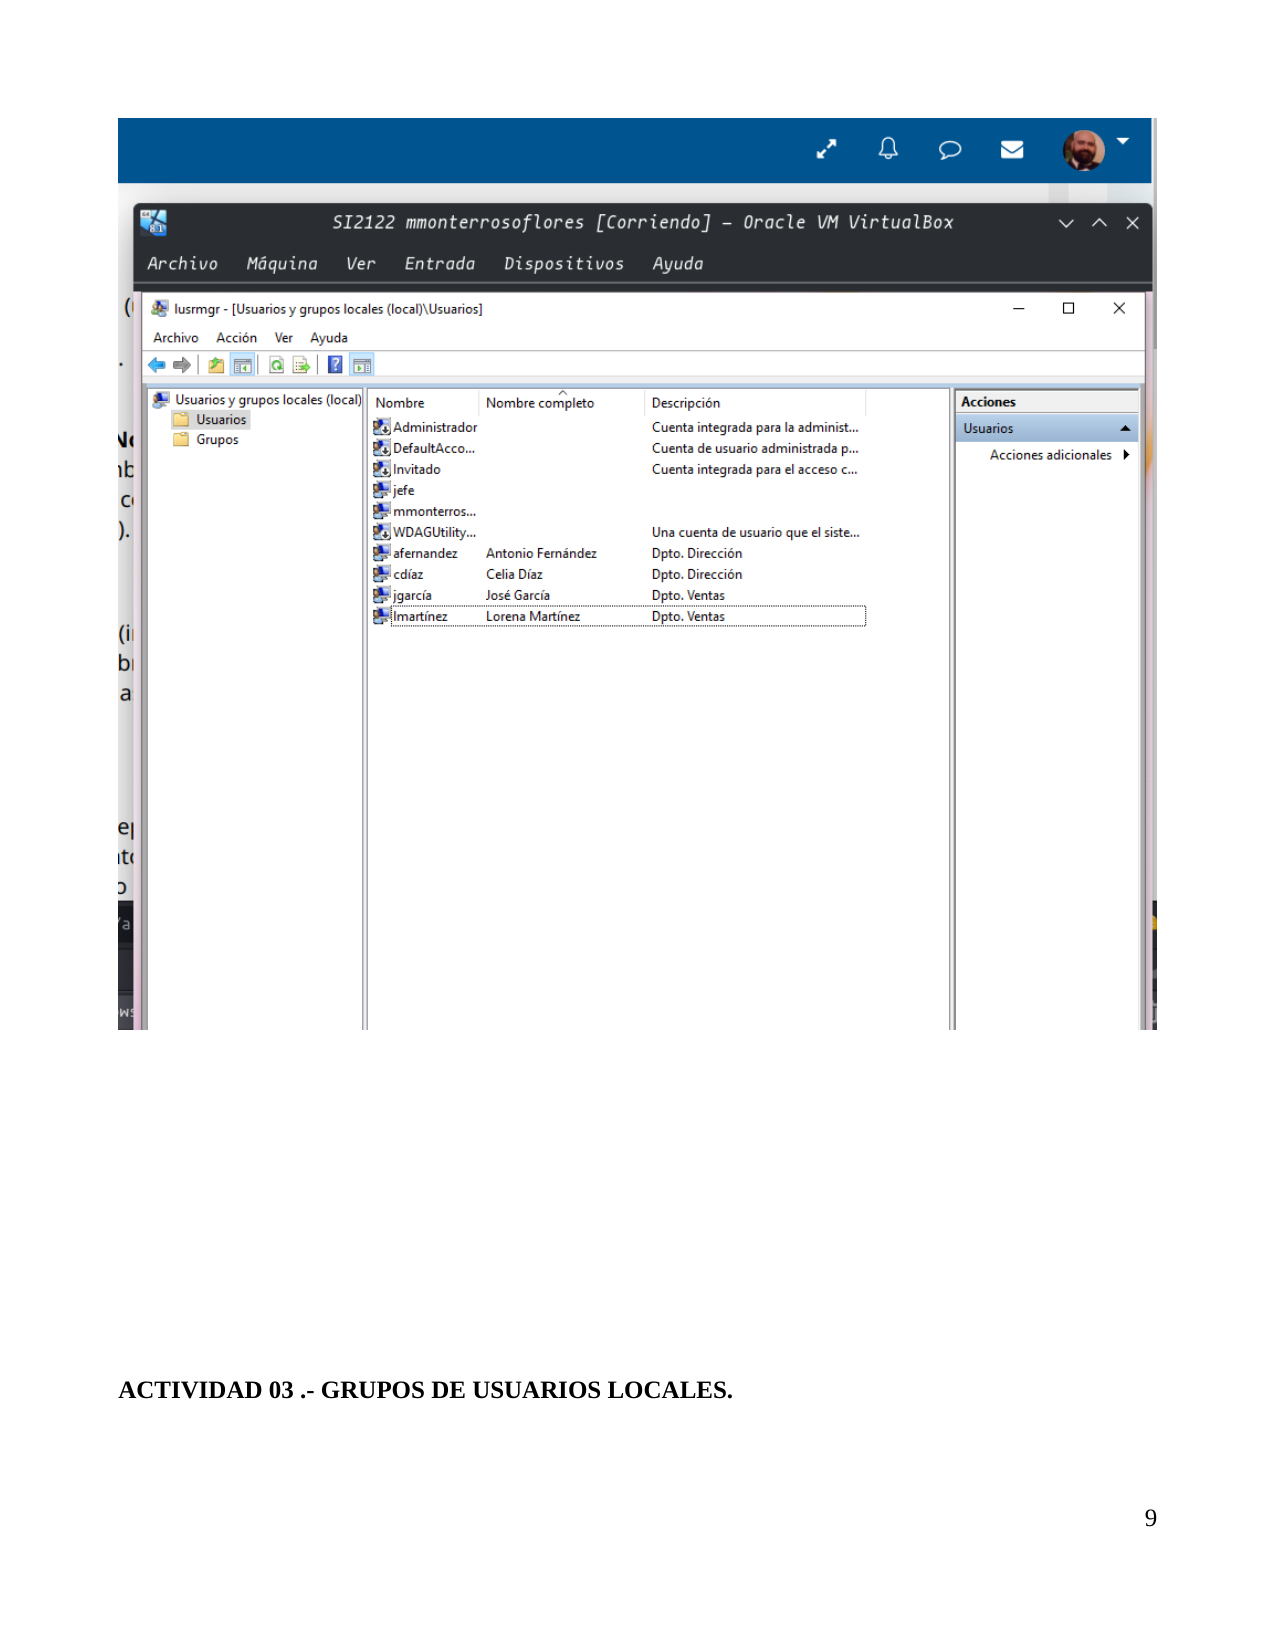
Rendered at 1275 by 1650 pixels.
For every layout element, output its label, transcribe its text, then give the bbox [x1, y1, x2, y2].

picture [118, 118, 1157, 1030]
text ACTIVIDAD 03 .- GRUPOS DE USUARIOS LOCALES. [118, 1375, 1157, 1403]
table_header [118, 1030, 1157, 1058]
